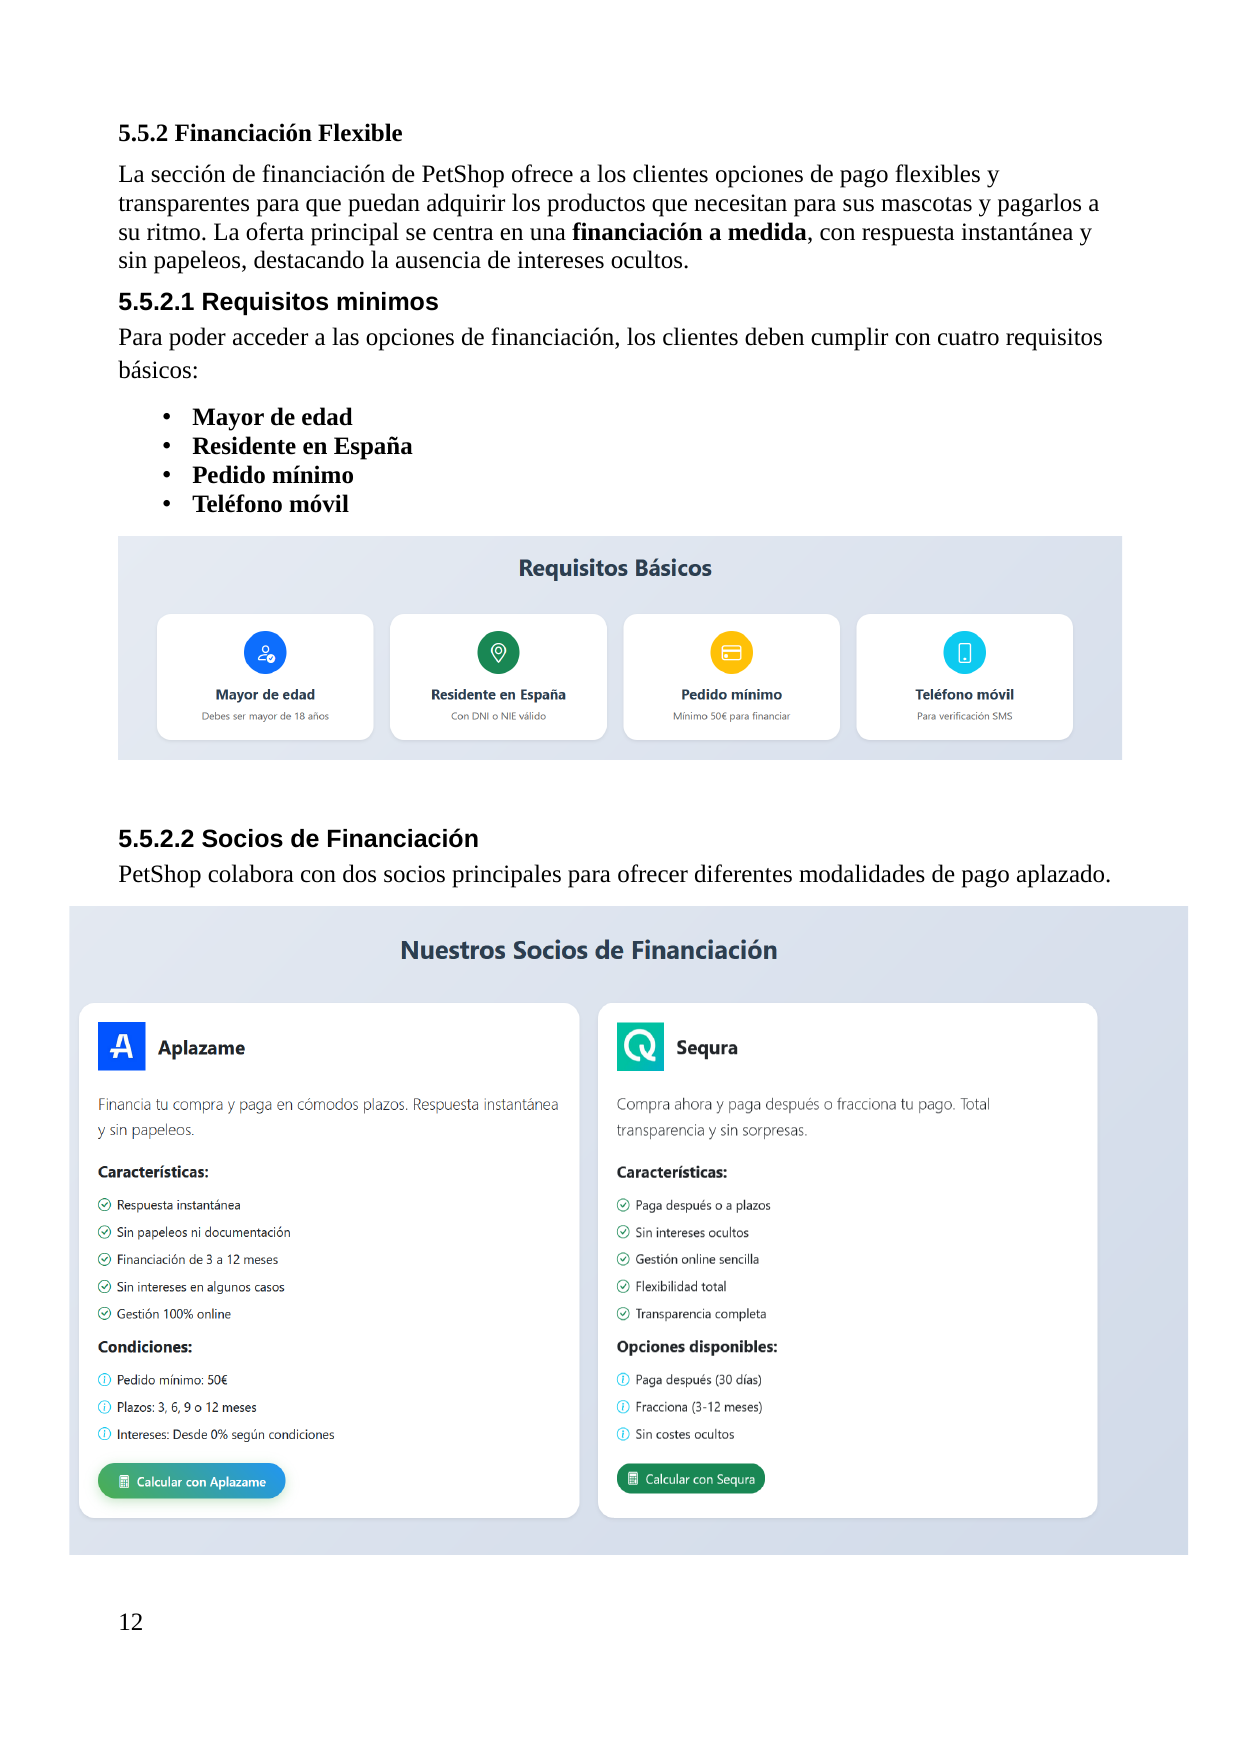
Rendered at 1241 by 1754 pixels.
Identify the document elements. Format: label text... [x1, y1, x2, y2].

subtitle 5.5.2 Financiación Flexible [118, 118, 1122, 147]
text La sección de financiación de PetShop ofrece a los clientes opciones de pago flexibles y transparentes para que puedan adquirir los productos que necesitan para sus mascotas y pagarlos a su ritmo. La oferta principal se centra en una financiación a medida, con respuesta instantánea y sin papeleos, destacando la ausencia de intereses ocultos. [118, 159, 1122, 274]
list Pedido mínimo [162, 460, 1122, 489]
picture [118, 536, 1123, 760]
picture [69, 906, 1189, 1555]
text PetShop colabora con dos socios principales para ofrecer diferentes modalidades de pago aplazado. [118, 859, 1122, 887]
list Teléfono móvil [162, 489, 1122, 517]
text Para poder acceder a las opciones de financiación, los clientes deben cumplir con cuatro requisitos básicos: [118, 322, 1122, 384]
subtitle 5.5.2.1 Requisitos minimos [118, 287, 1122, 316]
list Mayor de edad [162, 402, 1122, 431]
list Residente en España [162, 431, 1122, 460]
subtitle 5.5.2.2 Socios de Financiación [118, 824, 1122, 852]
